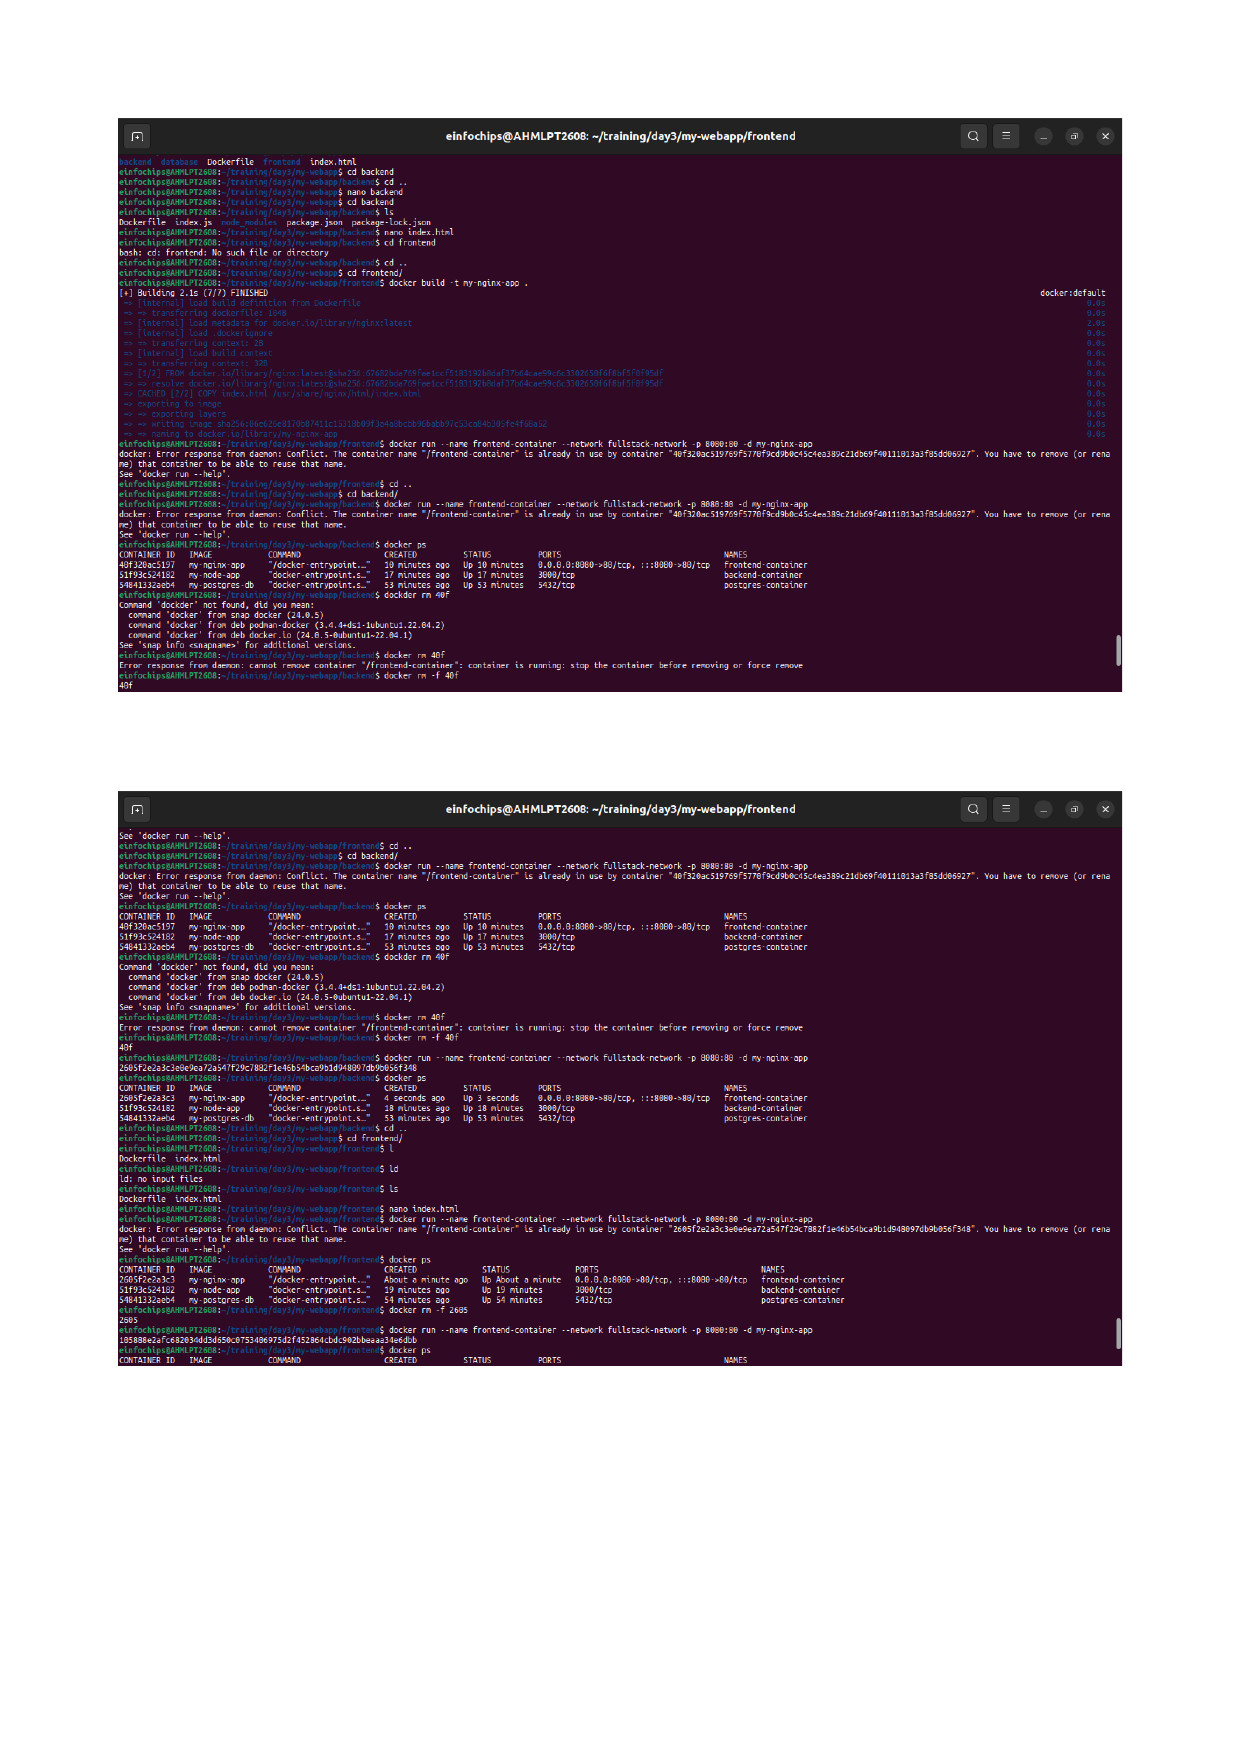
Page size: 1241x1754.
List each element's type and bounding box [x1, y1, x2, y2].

picture [118, 791, 1123, 1366]
picture [118, 118, 1123, 692]
